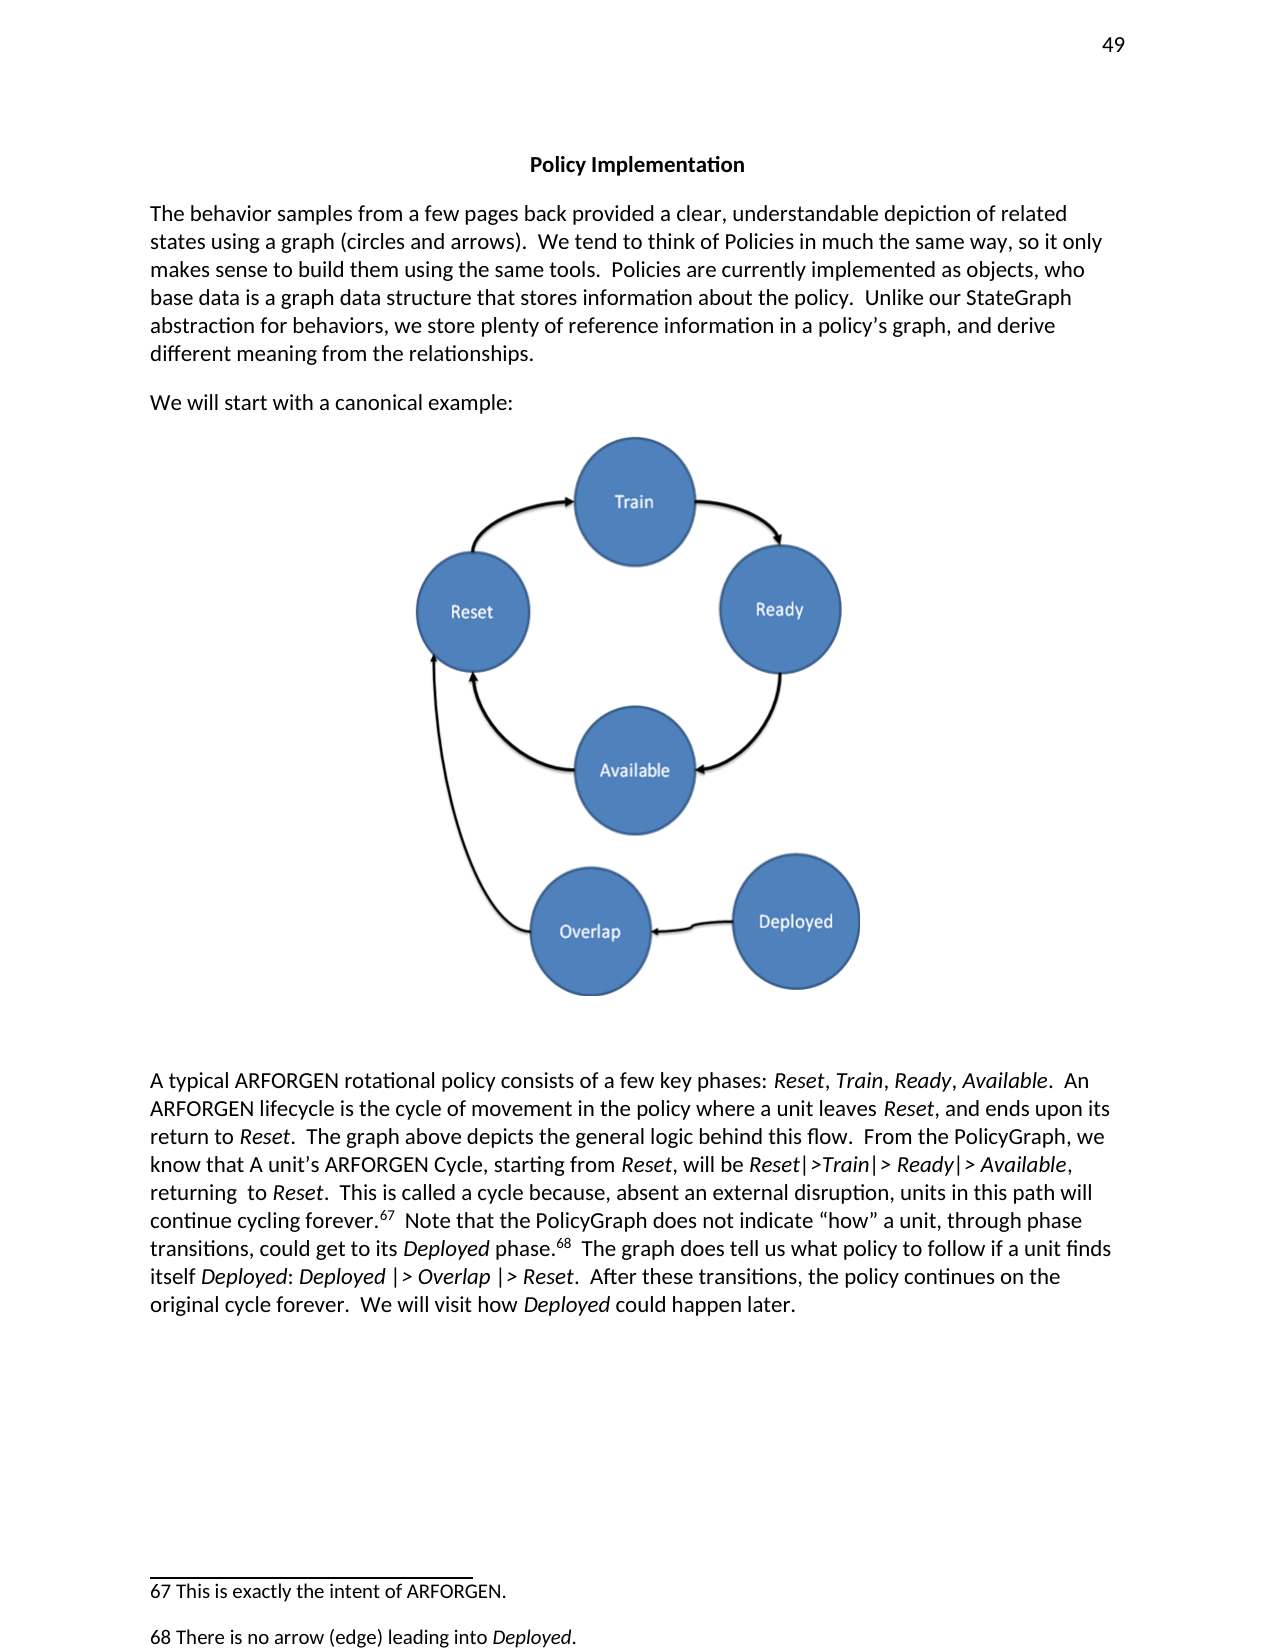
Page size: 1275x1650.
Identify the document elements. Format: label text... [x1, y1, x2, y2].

text There is no arrow (edge) leading into Deployed. [150, 1624, 1125, 1650]
text We will start with a canonical example: [150, 388, 1125, 416]
text The behavior samples from a few pages back provided a clear, understandable depiction of related states using a graph (circles and arrows). We tend to think of Policies in much the same way, so it only makes sense to build them using the same tools. Policies are currently implemented as objects, who base data is a graph data structure that stores information about the policy. Unlike our StateGraph abstraction for behaviors, we store plenty of reference information in a policy’s graph, and derive different meaning from the relationships. [150, 199, 1125, 367]
text A typical ARFORGEN rotational policy consists of a few key phases: Reset, Train, Ready, Available. An ARFORGEN lifecycle is the cycle of movement in the policy where a unit leaves Reset, and ends upon its return to Reset. The graph above depicts the general logic behind this flow. From the PolicyGraph, we know that A unit’s ARFORGEN Cycle, starting from Reset, will be Reset|>Train|> Ready|> Available, returning to Reset. This is called a cycle because, absent an external disruption, units in this path will continue cycling forever. Note that the PolicyGraph does not indicate “how” a unit, through phase transitions, could get to its Deployed phase. The graph does tell us what policy to follow if a unit finds itself Deployed: Deployed |> Overlap |> Reset. After these transitions, the policy continues on the original cycle forever. We will visit how Deployed could happen later. [150, 1066, 1125, 1318]
text This is exactly the intent of ARFORGEN. [150, 1578, 1125, 1604]
text Policy Implementation [150, 150, 1125, 178]
